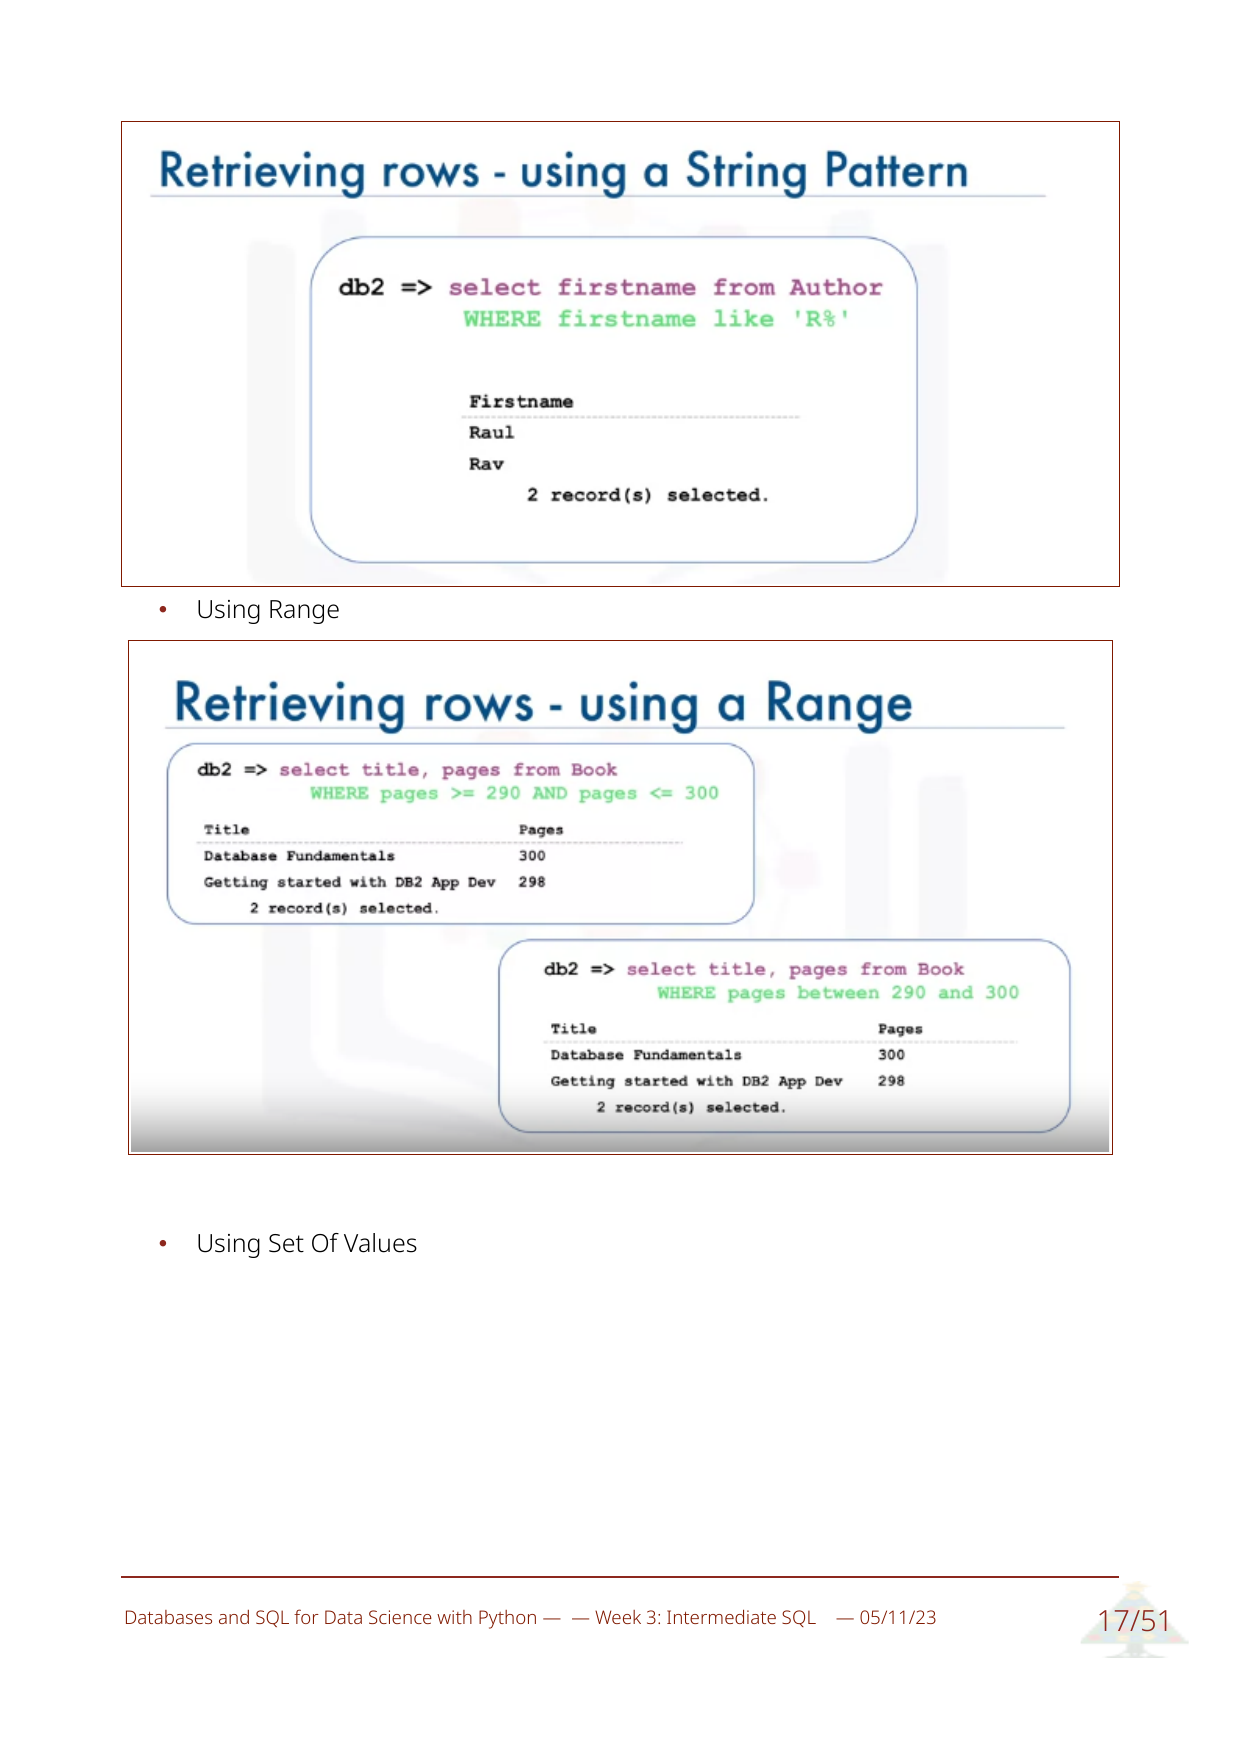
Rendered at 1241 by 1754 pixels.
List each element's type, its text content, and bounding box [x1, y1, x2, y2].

picture [131, 643, 1110, 1152]
list Using Set Of Values [158, 1226, 1119, 1259]
list [122, 122, 1119, 586]
list Using Range [158, 587, 1119, 626]
picture [124, 124, 1116, 584]
